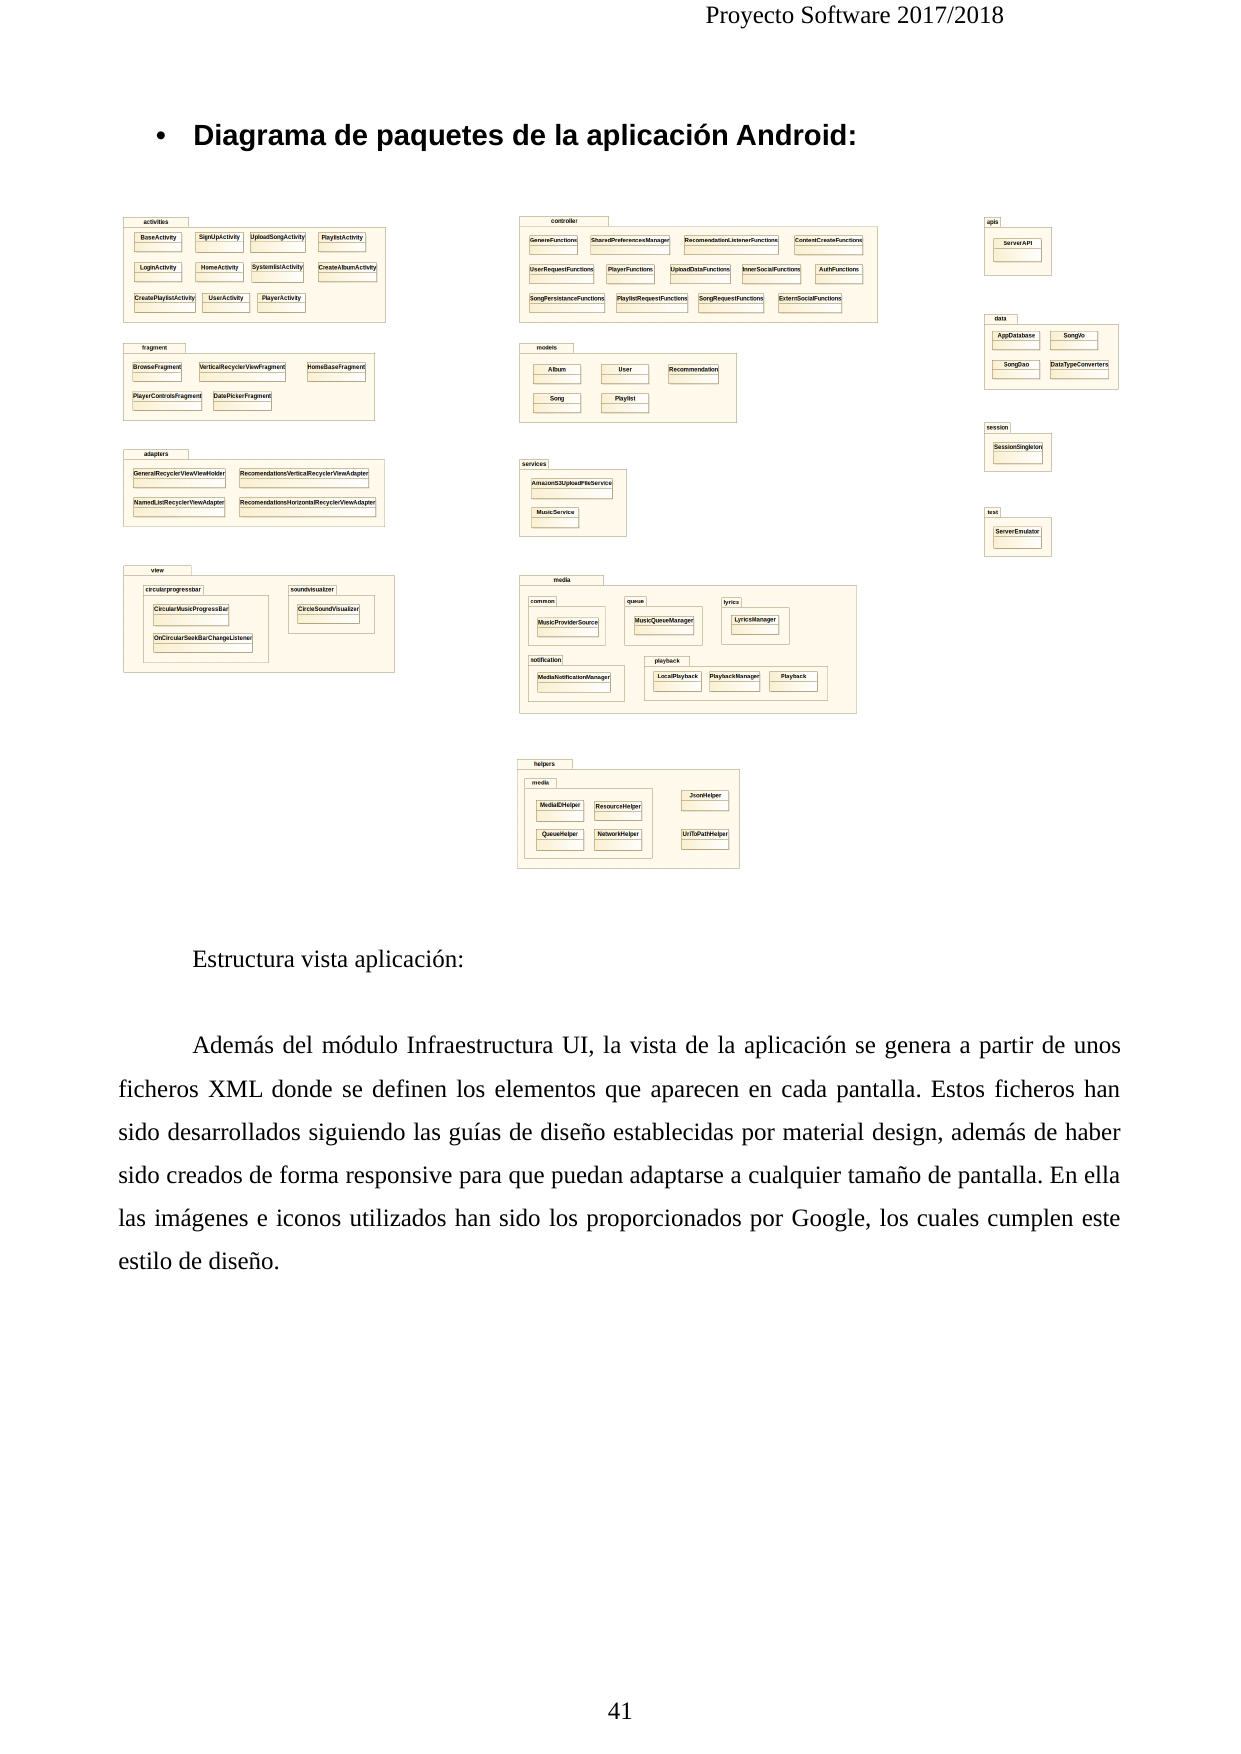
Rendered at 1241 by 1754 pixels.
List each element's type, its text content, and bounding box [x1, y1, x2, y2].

text Además del módulo Infraestructura UI, la vista de la aplicación se genera a partir de unos ficheros XML donde se definen los elementos que aparecen en cada pantalla. Estos ficheros han sido desarrollados siguiendo las guías de diseño establecidas por material design, además de haber sido creados de forma responsive para que puedan adaptarse a cualquier tamaño de pantalla. En ella las imágenes e iconos utilizados han sido los proporcionados por Google, los cuales cumplen este estilo de diseño. [118, 1031, 1122, 1275]
subtitle Diagrama de paquetes de la aplicación Android: [156, 118, 1122, 152]
picture [118, 211, 1123, 873]
text Estructura vista aplicación: [118, 944, 1122, 973]
